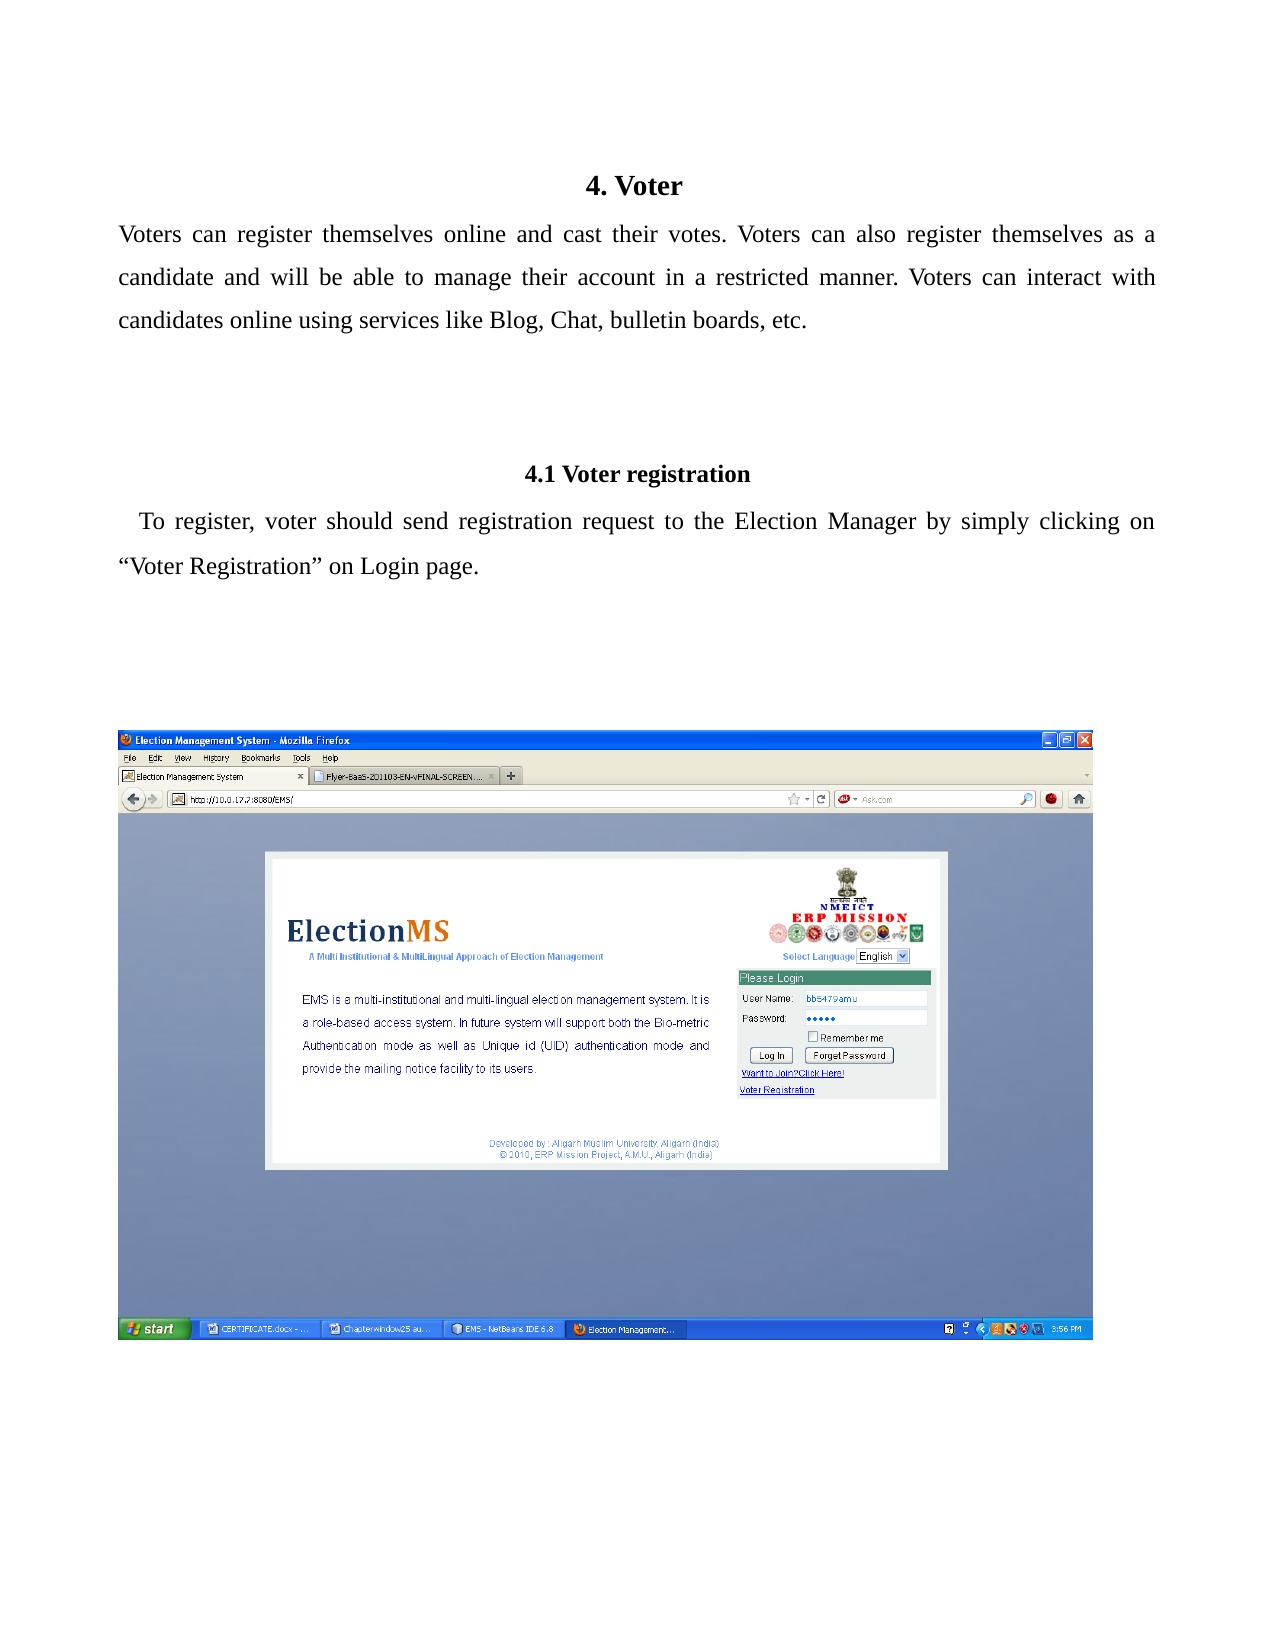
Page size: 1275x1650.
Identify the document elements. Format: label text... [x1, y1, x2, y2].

text 4. Voter [118, 168, 1157, 202]
text To register, voter should send registration request to the Election Manager by simply clicking on “Voter Registration” on Login page. [118, 502, 1157, 580]
text 4.1 Voter registration [118, 459, 1157, 488]
text Voters can register themselves online and cast their votes. Voters can also register themselves as a candidate and will be able to manage their account in a restricted manner. Voters can interact with candidates online using services like Blog, Chat, bulletin boards, etc. [118, 219, 1157, 334]
picture [118, 730, 1093, 1340]
